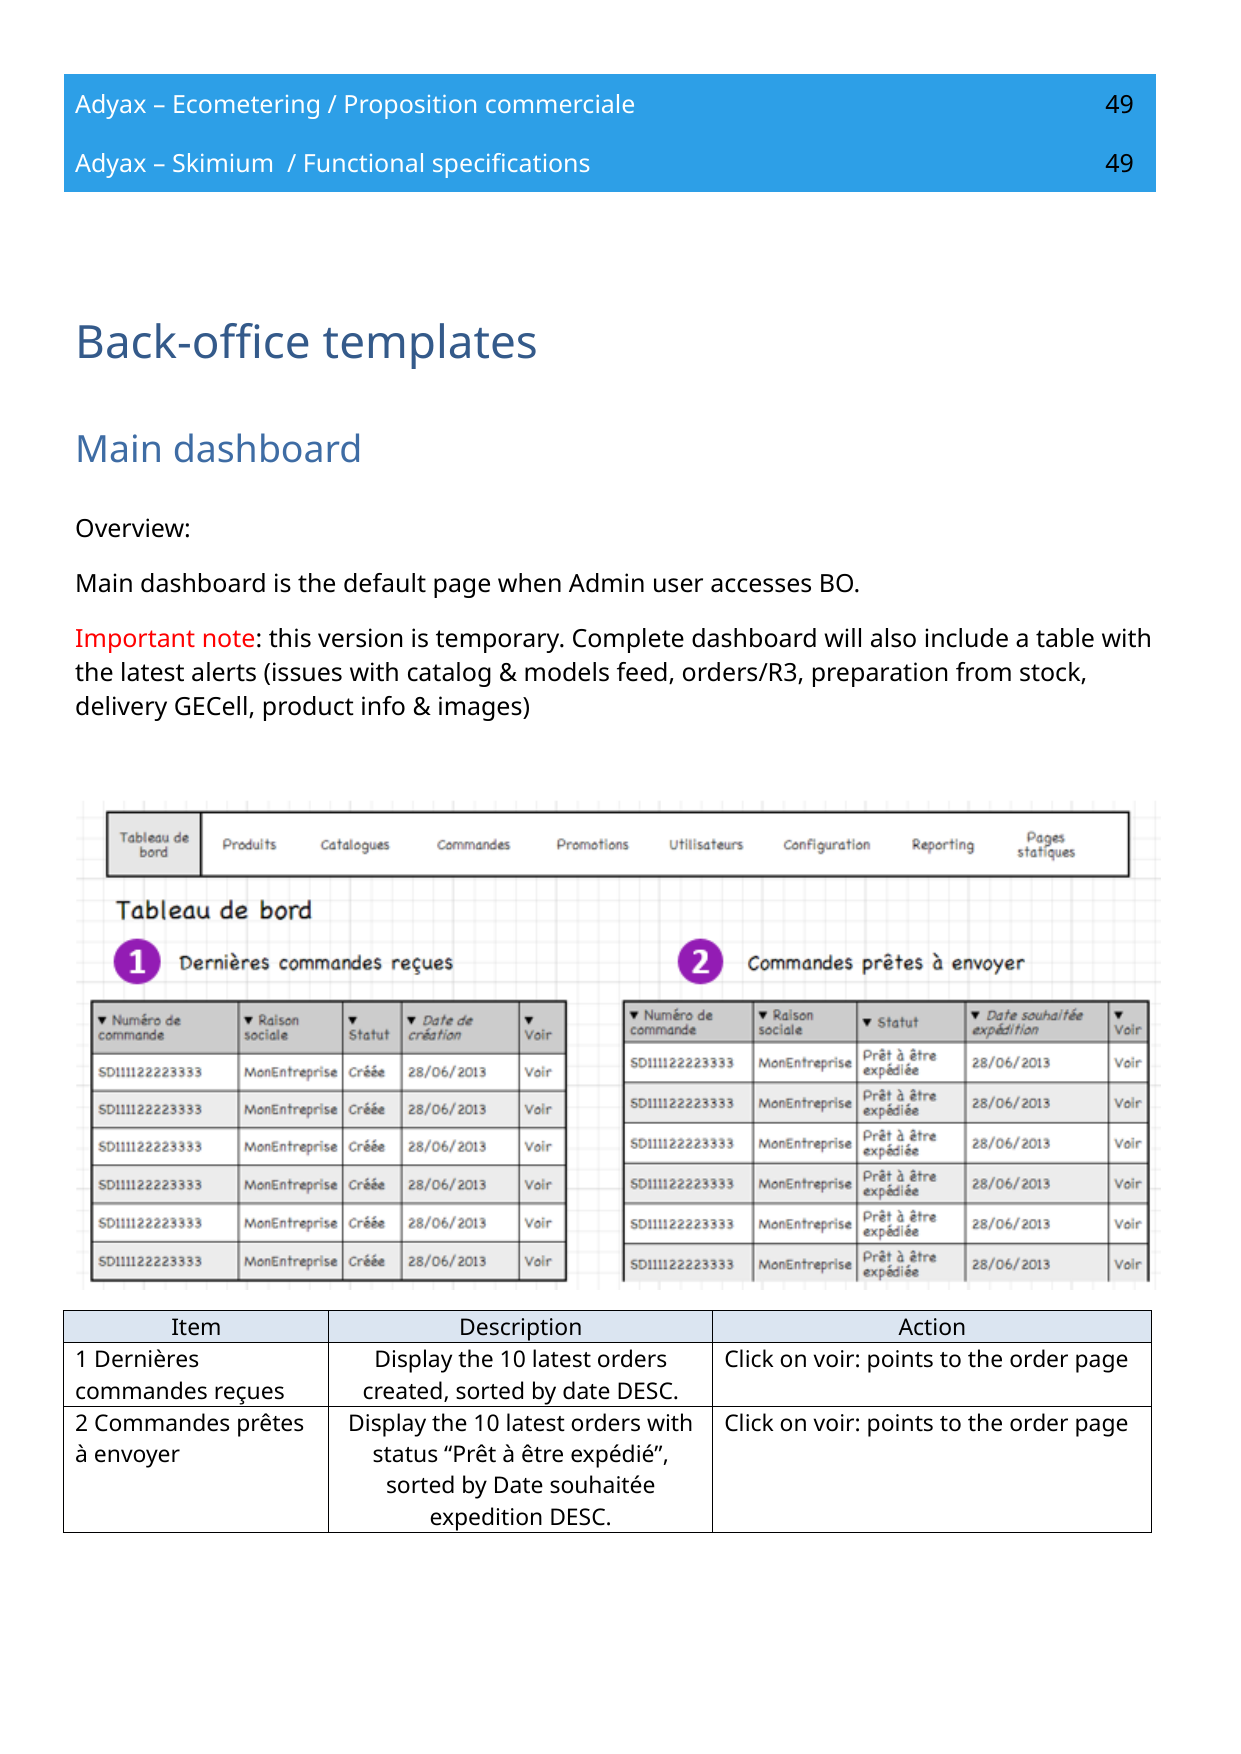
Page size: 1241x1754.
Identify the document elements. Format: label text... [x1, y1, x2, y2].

subtitle Main dashboard [75, 422, 1165, 473]
text Important note: this version is temporary. Complete dashboard will also include a table with the latest alerts (issues with catalog & models feed, orders/R3, preparation from stock, delivery GECell, product info & images) [75, 621, 1165, 723]
table_cell 1 Dernières commandes reçues [64, 1343, 328, 1406]
table_header Description [329, 1311, 712, 1342]
text Overview: [75, 511, 1165, 545]
subtitle Back-office templates [75, 310, 1165, 372]
table_header Action [713, 1311, 1151, 1342]
table_cell Display the 10 latest orders with status “Prêt à être expédié”, sorted by Date souhaitée expedition DESC. [329, 1407, 712, 1532]
table_cell Display the 10 latest orders created, sorted by date DESC. [329, 1343, 712, 1406]
text Main dashboard is the default page when Admin user accesses BO. [75, 566, 1165, 600]
table_cell Click on voir: points to the order page [713, 1407, 1151, 1532]
table_cell Click on voir: points to the order page [713, 1343, 1151, 1406]
table_cell 2 Commandes prêtes à envoyer [64, 1407, 328, 1532]
picture [75, 798, 1161, 1290]
table_header Item [64, 1311, 328, 1342]
